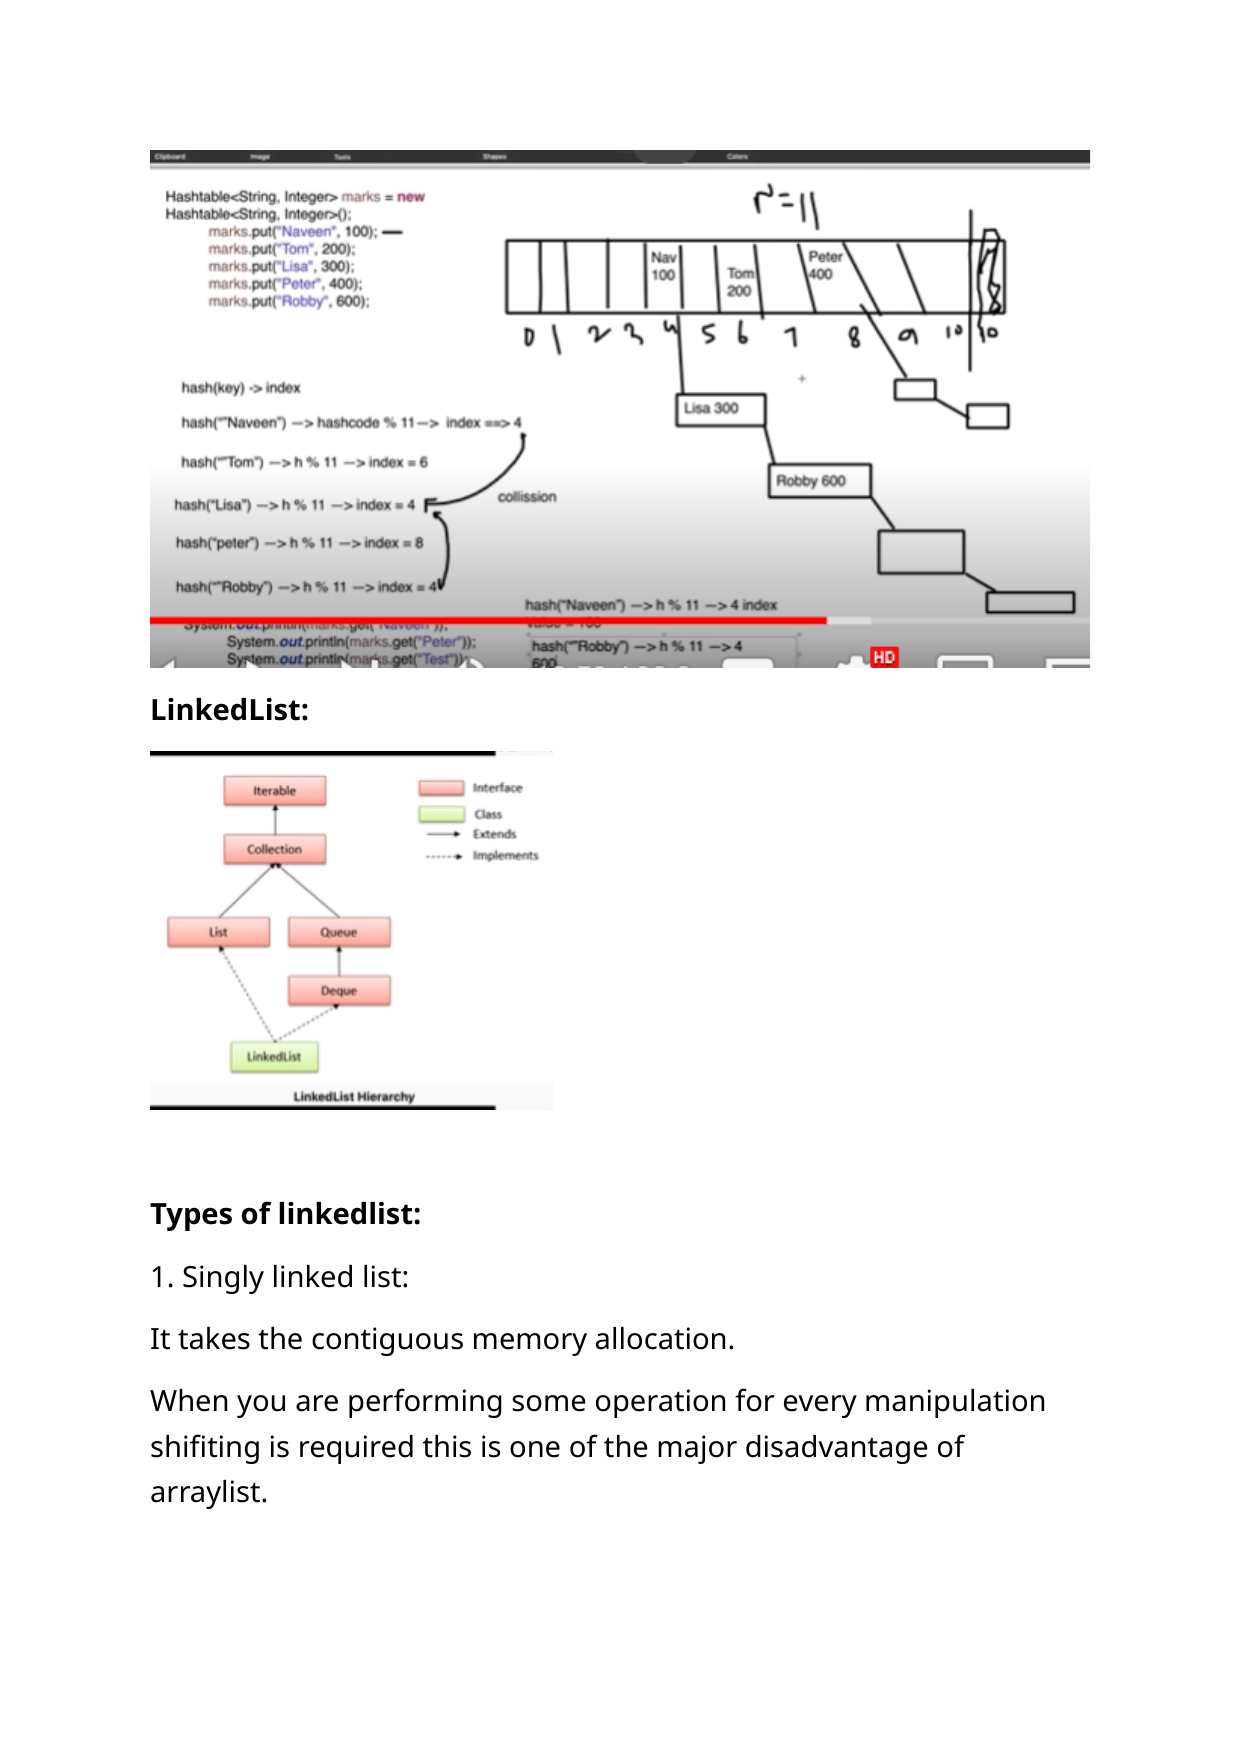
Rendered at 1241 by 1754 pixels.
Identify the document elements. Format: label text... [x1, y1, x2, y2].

text When you are performing some operation for every manipulation shifiting is required this is one of the major disadvantage of arraylist. [150, 1381, 1090, 1511]
text 1. Singly linked list: [150, 1256, 1090, 1296]
text It takes the contiguous memory allocation. [150, 1318, 1090, 1358]
text LinkedList: [150, 689, 1090, 729]
text Types of linkedlist: [150, 1194, 1090, 1233]
